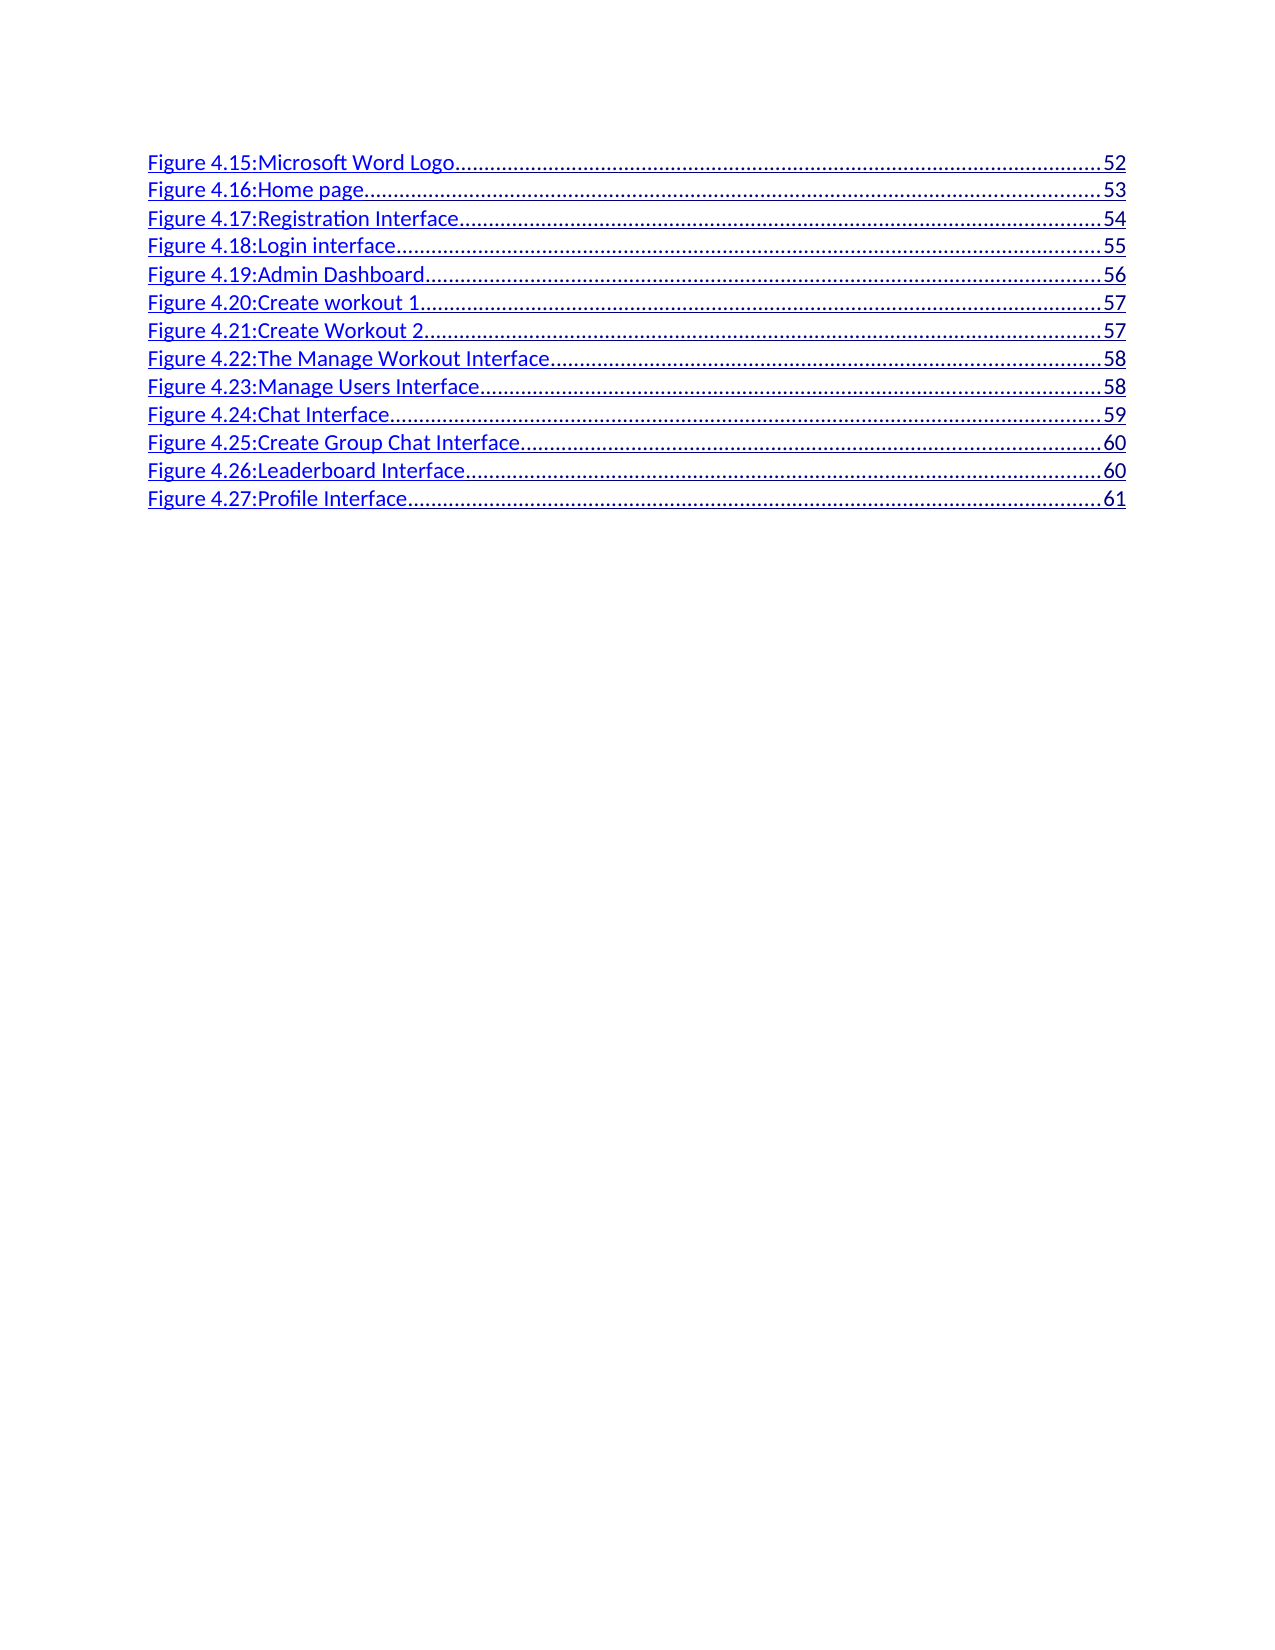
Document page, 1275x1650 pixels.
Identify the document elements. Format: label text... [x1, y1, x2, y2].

text Figure ‎4.21:Create Workout 2 57 [148, 316, 1127, 344]
text Figure ‎4.15:Microsoft Word Logo 52 [148, 148, 1127, 176]
text Figure ‎4.27:Profile Interface 61 [148, 484, 1127, 512]
text Figure ‎4.17:Registration Interface 54 [148, 204, 1127, 232]
text Figure ‎4.18:Login interface 55 [148, 232, 1127, 260]
text Figure ‎4.26:Leaderboard Interface 60 [148, 456, 1127, 484]
text Figure ‎4.16:Home page 53 [148, 176, 1127, 204]
text Figure ‎4.24:Chat Interface 59 [148, 400, 1127, 428]
text Figure ‎4.19:Admin Dashboard 56 [148, 260, 1127, 288]
text Figure ‎4.23:Manage Users Interface 58 [148, 372, 1127, 400]
text Figure ‎4.20:Create workout 1 57 [148, 288, 1127, 316]
text Figure ‎4.22:The Manage Workout Interface 58 [148, 344, 1127, 372]
text Figure ‎4.25:Create Group Chat Interface 60 [148, 428, 1127, 456]
